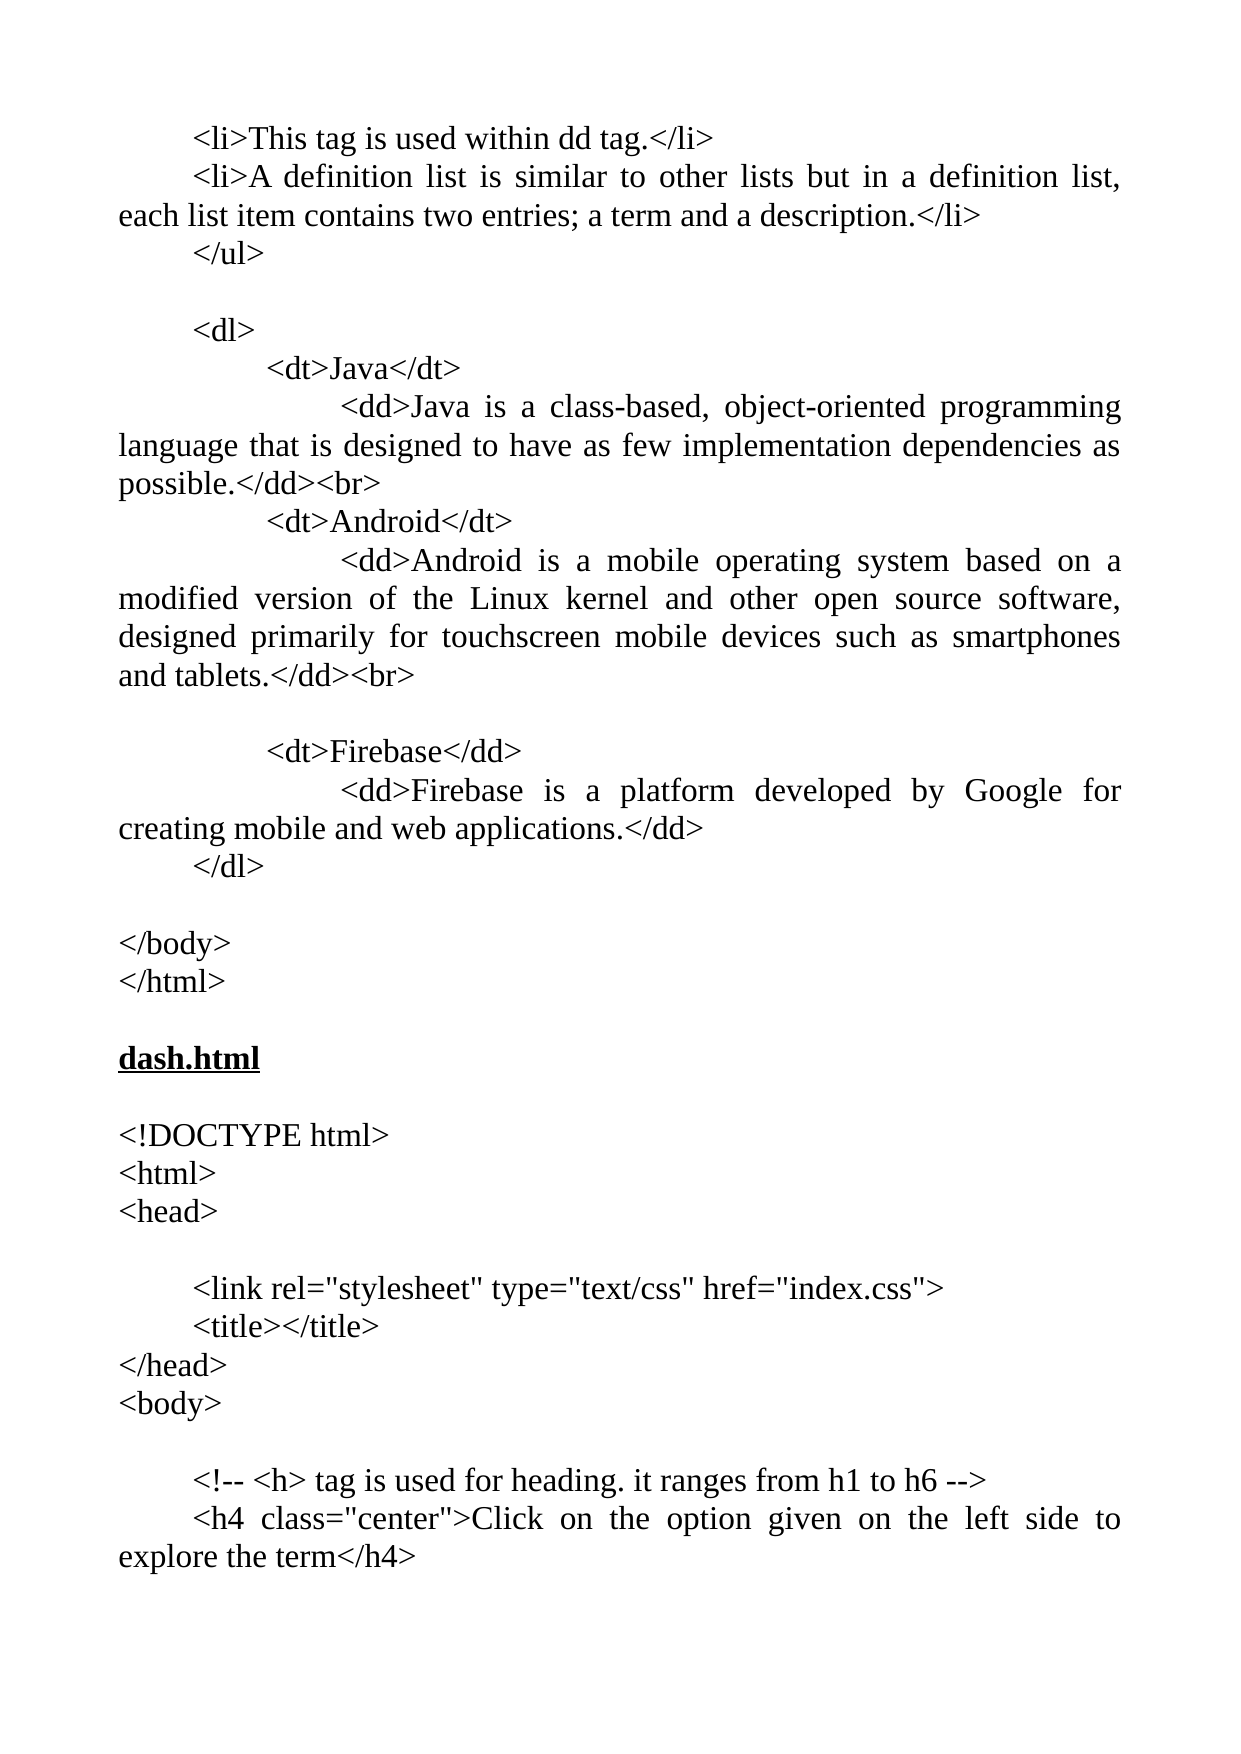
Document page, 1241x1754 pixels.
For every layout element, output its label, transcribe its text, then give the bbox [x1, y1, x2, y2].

text </html> [118, 961, 1122, 1000]
text </body> [118, 923, 1122, 961]
text <head> [118, 1191, 1122, 1230]
text <link rel="stylesheet" type="text/css" href="index.css"> [118, 1268, 1122, 1306]
text <title></title> [118, 1306, 1122, 1345]
text <dd>Android is a mobile operating system based on a modified version of the Linux kernel and other open source software, designed primarily for touchscreen mobile devices such as smartphones and tablets.</dd><br> [118, 540, 1122, 693]
text dash.html [118, 1038, 1122, 1076]
text <li>This tag is used within dd tag.</li> [118, 118, 1122, 156]
text <!DOCTYPE html> [118, 1115, 1122, 1153]
text <h4 class="center">Click on the option given on the left side to explore the term</h4> [118, 1498, 1122, 1575]
text <body> [118, 1383, 1122, 1421]
text <li>A definition list is similar to other lists but in a definition list, each list item contains two entries; a term and a description.</li> [118, 156, 1122, 233]
text </dl> [118, 846, 1122, 885]
text <!-- <h> tag is used for heading. it ranges from h1 to h6 --> [118, 1460, 1122, 1498]
text <dd>Java is a class-based, object-oriented programming language that is designed to have as few implementation dependencies as possible.</dd><br> [118, 386, 1122, 501]
text <dt>Java</dt> [118, 348, 1122, 386]
text </ul> [118, 233, 1122, 271]
text <dt>Firebase</dd> [118, 731, 1122, 770]
text <dt>Android</dt> [118, 501, 1122, 540]
text <dd>Firebase is a platform developed by Google for creating mobile and web applications.</dd> [118, 770, 1122, 846]
text <html> [118, 1153, 1122, 1191]
text <dl> [118, 310, 1122, 348]
text </head> [118, 1345, 1122, 1383]
